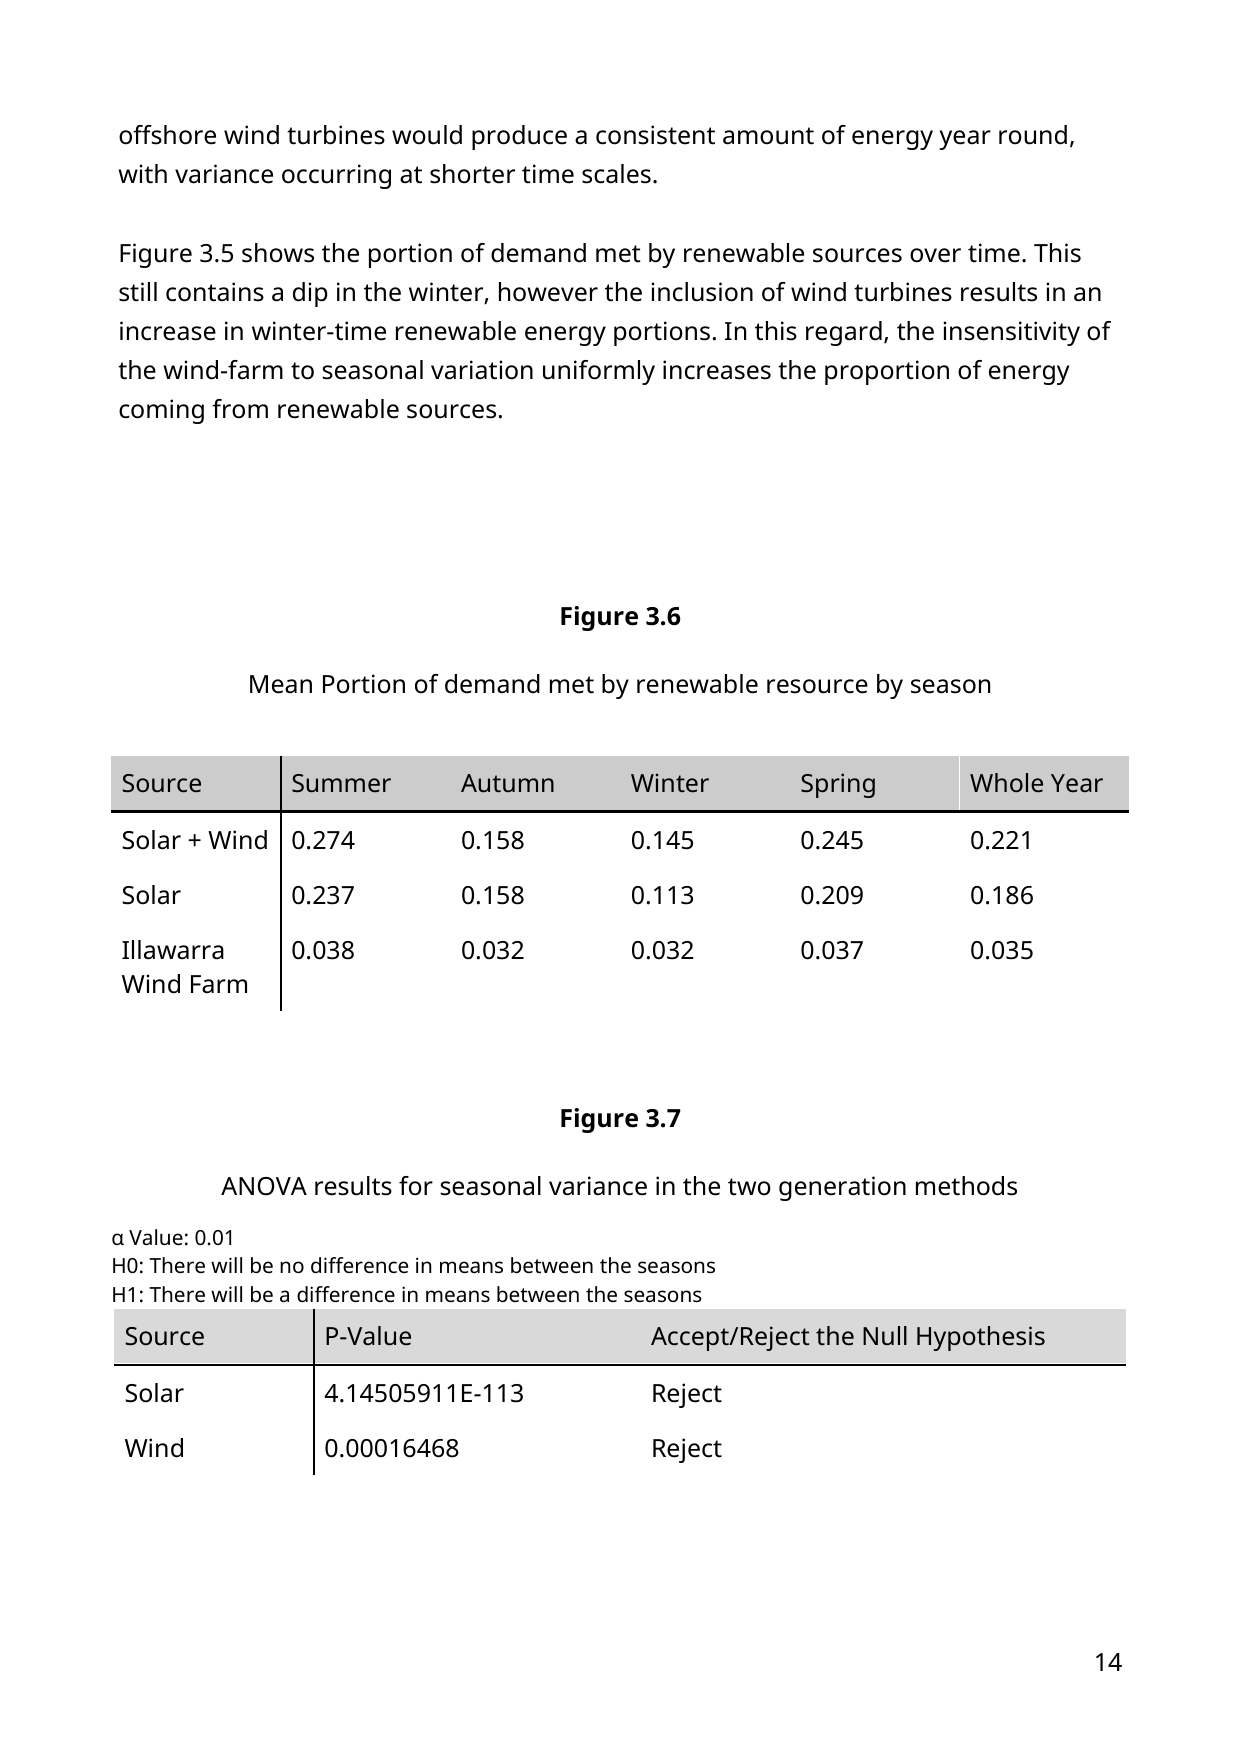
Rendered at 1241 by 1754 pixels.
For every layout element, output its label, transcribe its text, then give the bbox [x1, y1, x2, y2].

table_header Source [111, 756, 280, 810]
table_cell 4.14505911E-113 [315, 1366, 640, 1420]
table_cell 0.038 [282, 922, 450, 1011]
table_header Winter [620, 756, 790, 810]
table_cell 0.145 [620, 813, 790, 867]
table_cell Wind [114, 1420, 313, 1475]
text offshore wind turbines would produce a consistent amount of energy year round, with variance occurring at shorter time scales. [118, 118, 1122, 191]
table_header Figure 3.6 Mean Portion of demand met by renewable resource by season [101, 588, 1139, 711]
table_header Spring [790, 756, 959, 810]
table_cell 0.209 [790, 868, 959, 922]
table_cell 0.037 [790, 922, 959, 1011]
text Figure 3.5 shows the portion of demand met by renewable sources over time. This still contains a dip in the winter, however the inclusion of wind turbines results in an increase in winter-time renewable energy portions. In this regard, the insensitivity of the wind-farm to seasonal variation uniformly increases the proportion of energy coming from renewable sources. [118, 236, 1122, 426]
table_header Autumn [450, 756, 620, 810]
table_cell 0.221 [960, 813, 1129, 867]
table_cell 0.113 [620, 868, 790, 922]
table_cell Solar [111, 868, 280, 922]
table_cell Reject [640, 1420, 1126, 1475]
table_header Summer [282, 756, 450, 810]
table_cell 0.158 [450, 868, 620, 922]
table_cell 0.032 [450, 922, 620, 1011]
table_cell Figure 3.7 ANOVA results for seasonal variance in the two generation methods [101, 1090, 1139, 1213]
table_header Whole Year [960, 756, 1129, 810]
table_header Accept/Reject the Null Hypothesis [640, 1309, 1126, 1363]
table_header P-Value [315, 1309, 640, 1363]
table_cell α Value: 0.01 H0: There will be no difference in means between the seasons H1: There will be a difference in means between the seasons [101, 1213, 1139, 1622]
table_cell [101, 711, 1139, 1090]
table_cell 0.032 [620, 922, 790, 1011]
table_cell Illawarra Wind Farm [111, 922, 280, 1011]
table_cell 0.00016468 [315, 1420, 640, 1475]
table_cell Reject [640, 1366, 1126, 1420]
table_cell Solar [114, 1366, 313, 1420]
table_cell 0.186 [960, 868, 1129, 922]
table_cell 0.274 [282, 813, 450, 867]
table_cell 0.237 [282, 868, 450, 922]
table_cell 0.035 [960, 922, 1129, 1011]
table_cell 0.245 [790, 813, 959, 867]
table_cell 0.158 [450, 813, 620, 867]
table_header Source [114, 1309, 313, 1363]
table_cell Solar + Wind [111, 813, 280, 867]
